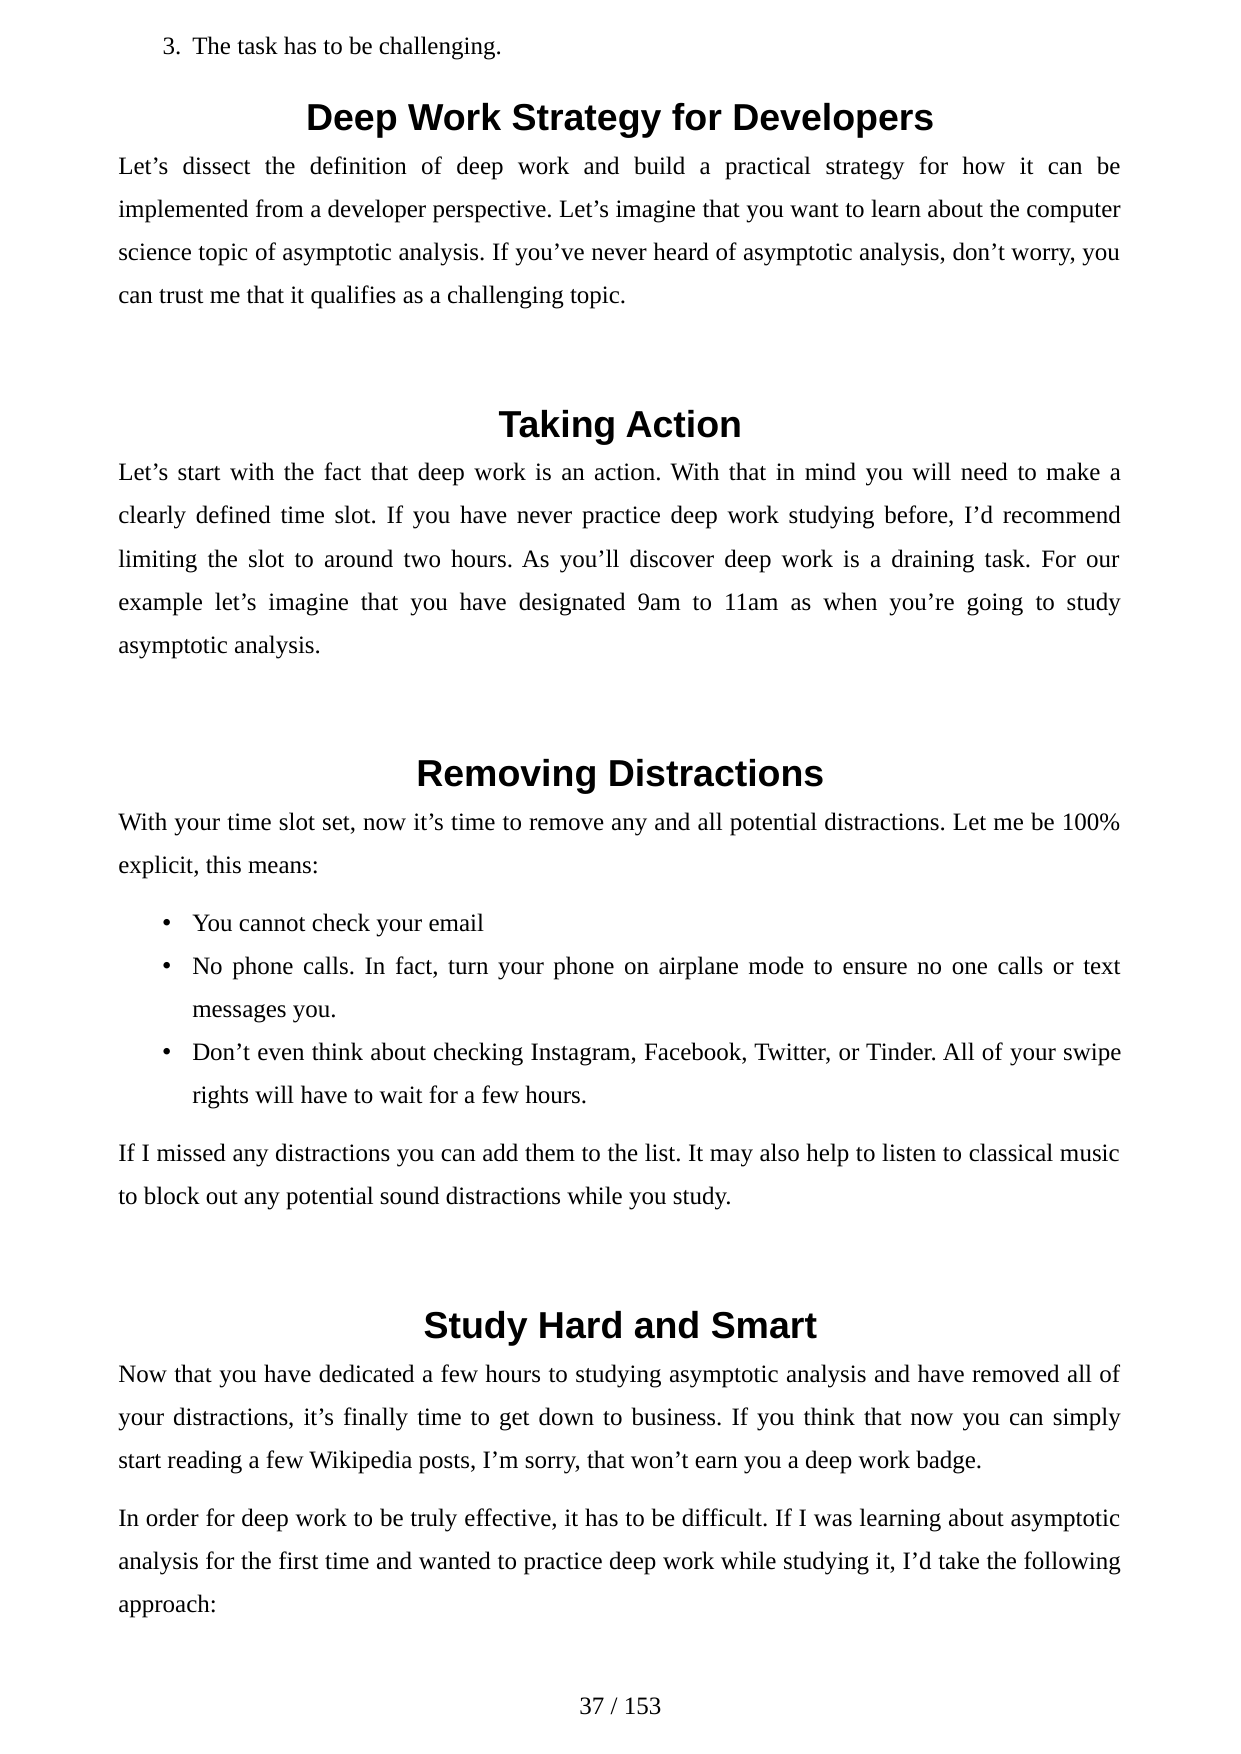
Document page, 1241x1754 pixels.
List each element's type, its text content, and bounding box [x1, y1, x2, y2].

text Let’s start with the fact that deep work is an action. With that in mind you will need to make a clearly defined time slot. If you have never practice deep work studying before, I’d recommend limiting the slot to around two hours. As you’ll discover deep work is a draining task. For our example let’s imagine that you have designated 9am to 11am as when you’re going to study asymptotic analysis. [118, 457, 1122, 659]
list No phone calls. In fact, turn your phone on airplane mode to ensure no one calls or text messages you. [162, 951, 1122, 1023]
subtitle Study Hard and Smart [118, 1303, 1122, 1346]
subtitle Removing Distractions [118, 752, 1122, 795]
text Now that you have dedicated a few hours to studying asymptotic analysis and have removed all of your distractions, it’s finally time to get down to business. If you think that now you can simply start reading a few Wikipedia posts, I’m sorry, that won’t earn you a deep work badge. [118, 1359, 1122, 1474]
text In order for deep work to be truly effective, it has to be difficult. If I was learning about asymptotic analysis for the first time and wanted to practice deep work while studying it, I’d take the following approach: [118, 1503, 1122, 1618]
subtitle Deep Work Strategy for Developers [118, 95, 1122, 138]
list Don’t even think about checking Instagram, Facebook, Twitter, or Tinder. All of your swipe rights will have to wait for a few hours. [162, 1037, 1122, 1109]
text Let’s dissect the definition of deep work and build a practical strategy for how it can be implemented from a developer perspective. Let’s imagine that you want to learn about the computer science topic of asymptotic analysis. If you’ve never heard of asymptotic analysis, don’t worry, you can trust me that it qualifies as a challenging topic. [118, 151, 1122, 309]
subtitle Taking Action [118, 402, 1122, 445]
text With your time slot set, now it’s time to remove any and all potential distractions. Let me be 100% explicit, this means: [118, 807, 1122, 879]
list The task has to be challenging. [162, 31, 1122, 60]
list You cannot check your email [162, 908, 1122, 937]
text If I missed any distractions you can add them to the list. It may also help to listen to classical music to block out any potential sound distractions while you study. [118, 1138, 1122, 1210]
